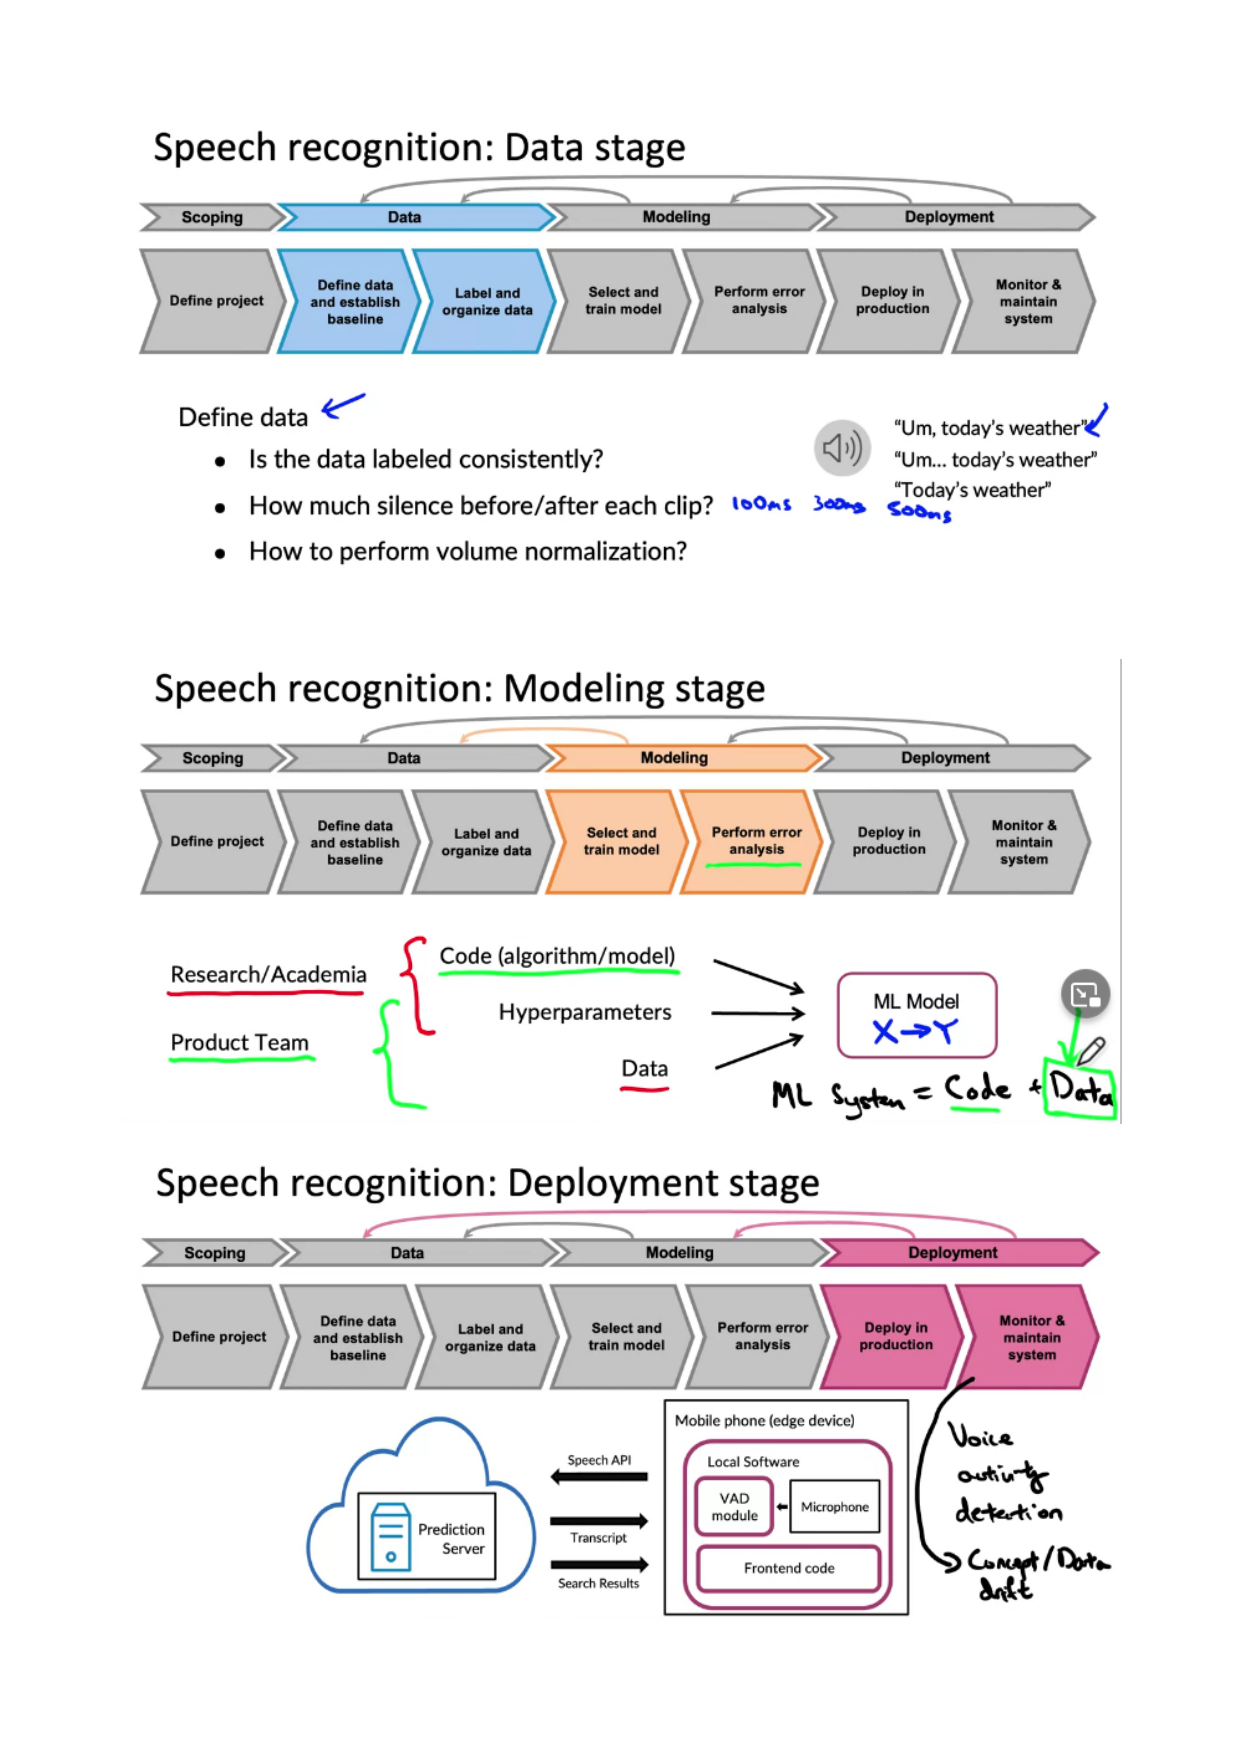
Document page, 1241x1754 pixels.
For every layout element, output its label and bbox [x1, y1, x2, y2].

picture [118, 1152, 1123, 1620]
picture [118, 659, 1123, 1124]
picture [118, 118, 1123, 573]
